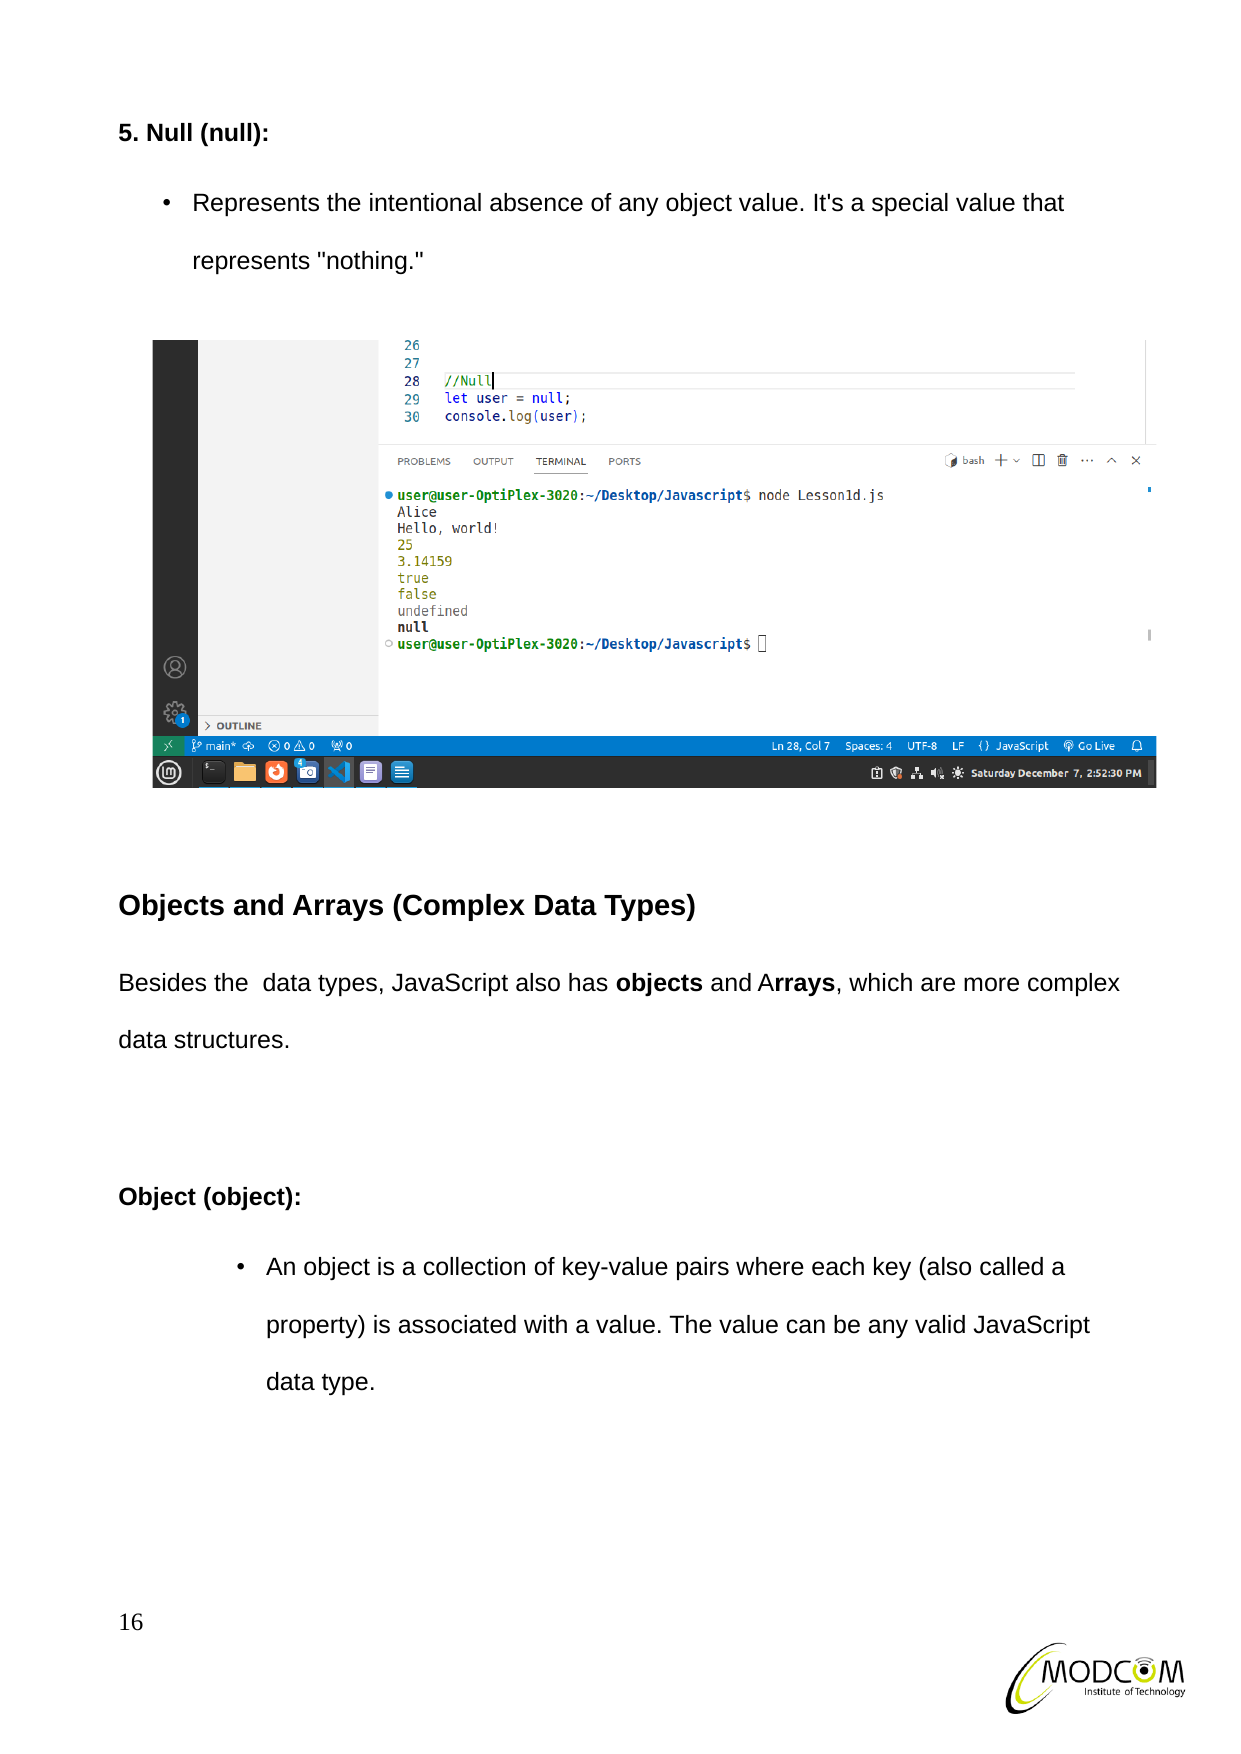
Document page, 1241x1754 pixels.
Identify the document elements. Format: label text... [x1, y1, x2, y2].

text Besides the data types, JavaScript also has objects and Arrays, which are more complex data structures. [118, 968, 1122, 1054]
list Represents the intentional absence of any object value. It's a special value that represents "nothing." [162, 188, 1122, 274]
subtitle Objects and Arrays (Complex Data Types) [118, 888, 1122, 922]
picture [997, 1626, 1191, 1718]
list An object is a collection of key-value pairs where each key (also called a property) is associated with a value. The value can be any valid JavaScript data type. [236, 1252, 1122, 1396]
picture [152, 340, 1157, 788]
subtitle Object (object): [118, 1182, 1122, 1211]
subtitle 5. Null (null): [118, 118, 1122, 147]
